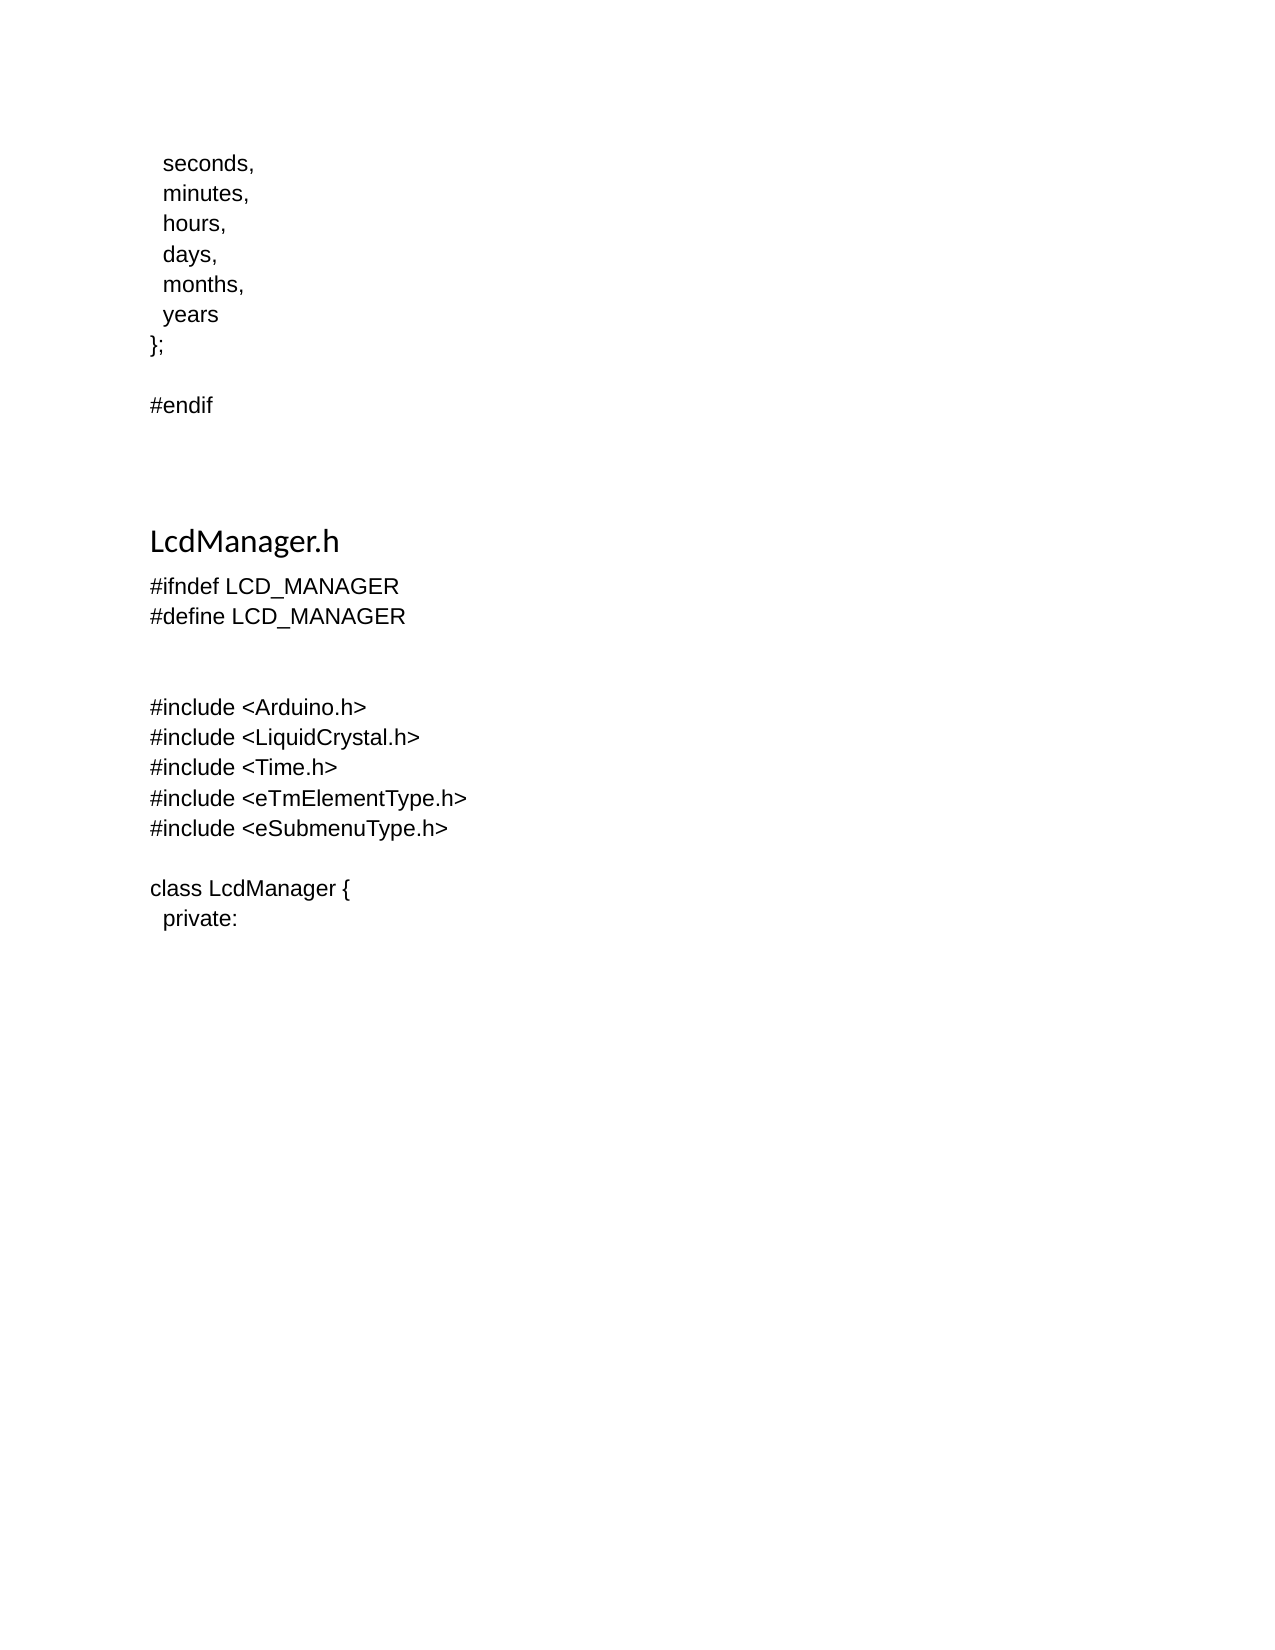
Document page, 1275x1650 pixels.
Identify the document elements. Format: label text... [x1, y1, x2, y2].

text #ifndef LCD_MANAGER [150, 573, 1125, 599]
text seconds, [150, 150, 1125, 176]
text hours, [150, 210, 1125, 237]
text minutes, [150, 180, 1125, 207]
text #endif [150, 392, 1125, 418]
text #include <LiquidCrystal.h> [150, 724, 1125, 750]
text #include <Time.h> [150, 754, 1125, 781]
text years [150, 301, 1125, 327]
text #include <eTmElementType.h> [150, 784, 1125, 811]
text #include <Arduino.h> [150, 694, 1125, 720]
text private: [150, 905, 1125, 932]
text days, [150, 241, 1125, 267]
text #define LCD_MANAGER [150, 603, 1125, 629]
subtitle LcdManager.h [150, 520, 1125, 561]
text class LcdManager { [150, 875, 1125, 901]
text }; [150, 331, 1125, 358]
text months, [150, 271, 1125, 297]
text #include <eSubmenuType.h> [150, 815, 1125, 841]
